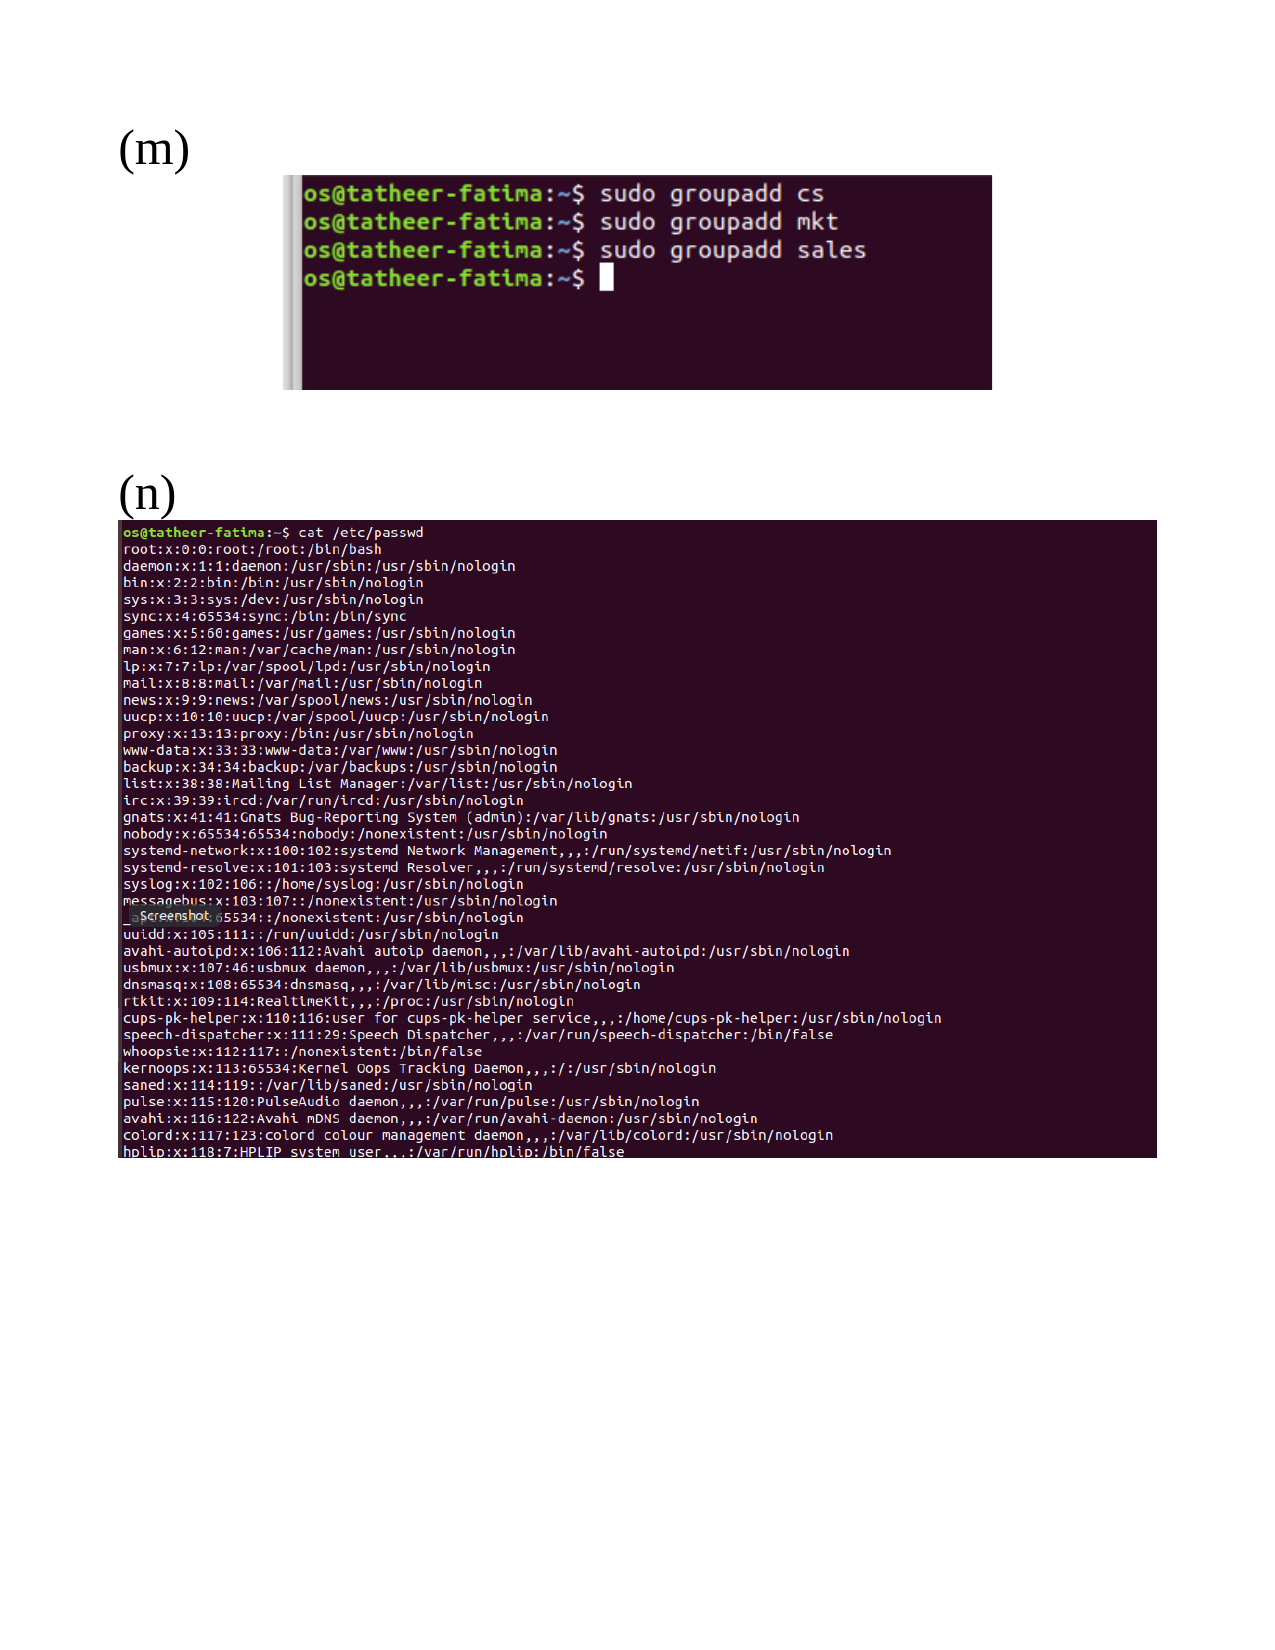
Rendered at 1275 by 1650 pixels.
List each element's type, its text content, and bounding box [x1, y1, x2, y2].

picture [282, 175, 993, 390]
picture [118, 520, 1157, 1158]
text (n) [118, 463, 1157, 520]
text (m) [118, 118, 1157, 176]
